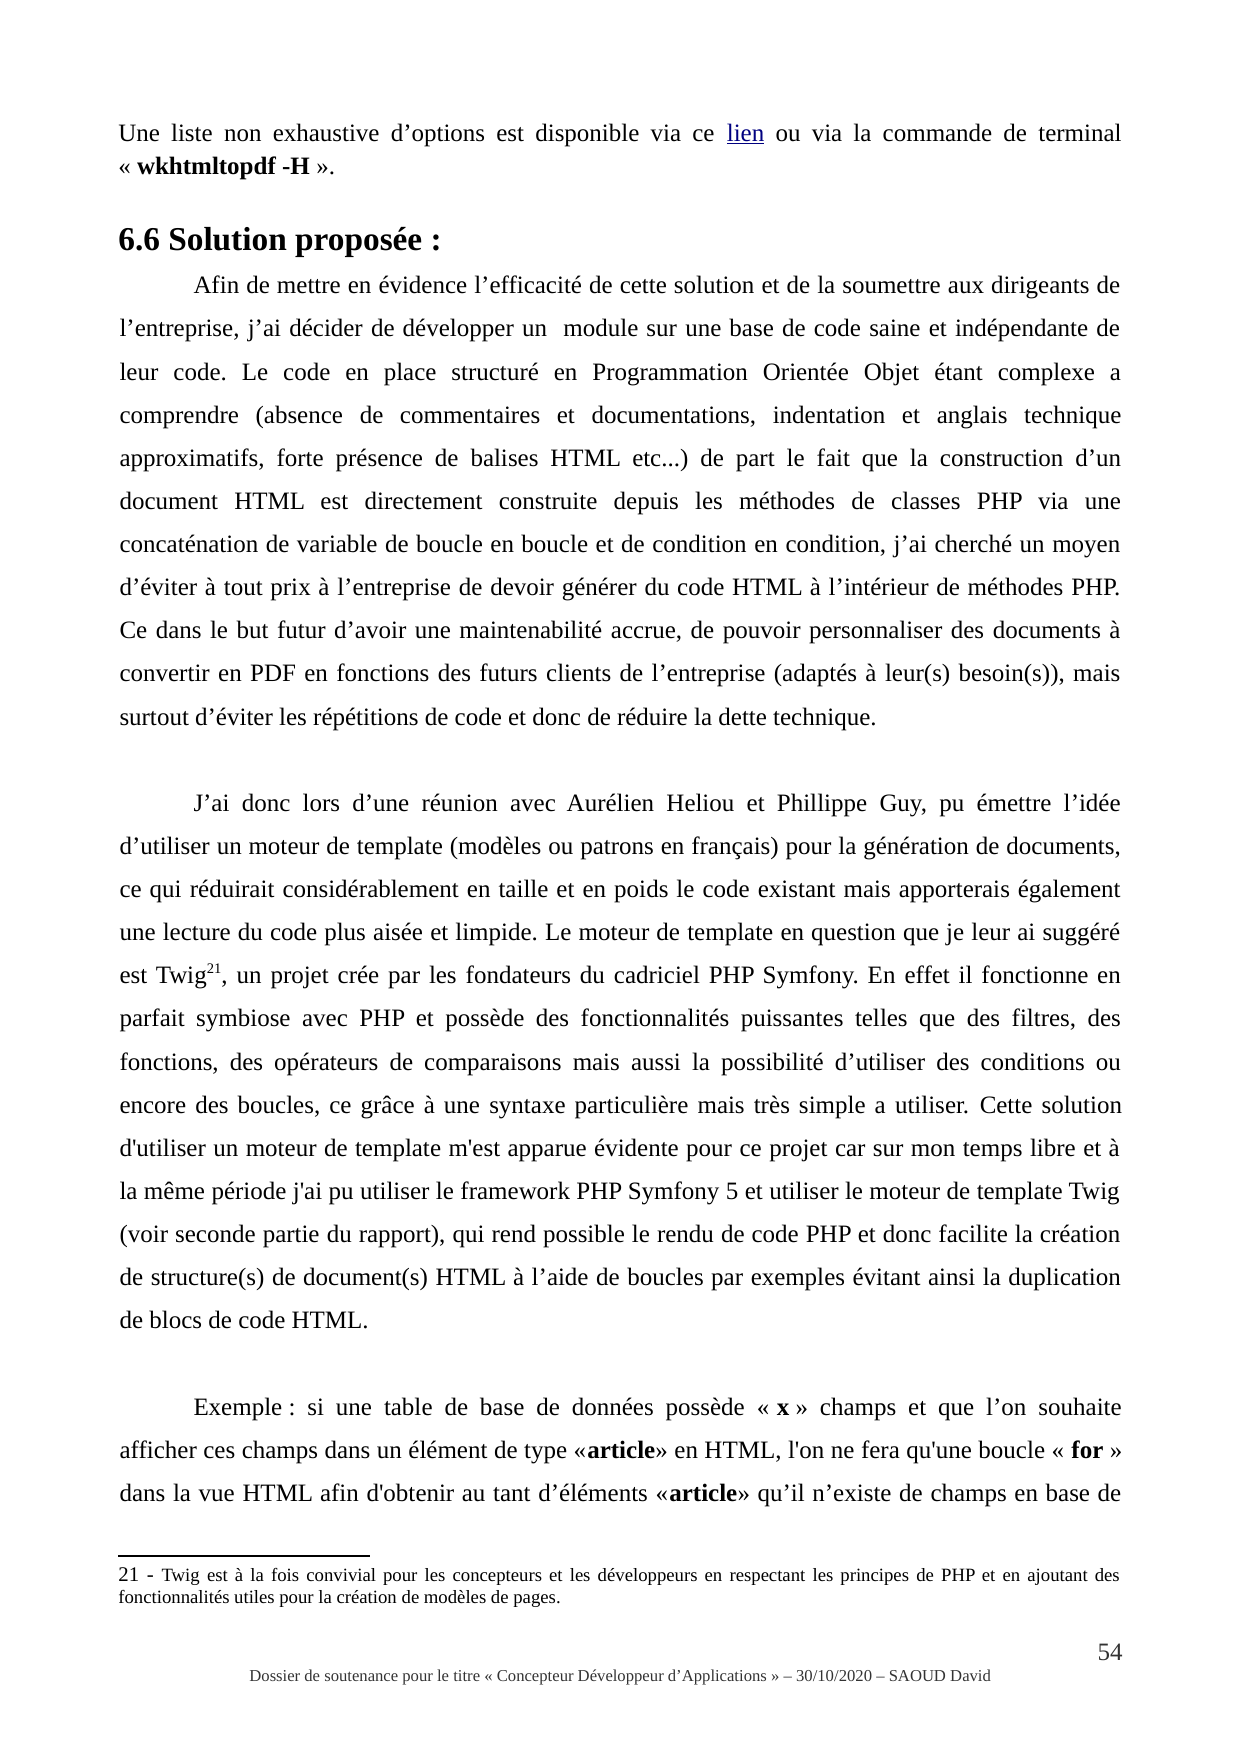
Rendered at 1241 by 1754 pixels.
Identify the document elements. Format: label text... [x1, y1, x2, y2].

text Une liste non exhaustive d’options est disponible via ce lien ou via la commande de terminal « wkhtmltopdf -H ». [118, 118, 1122, 180]
text J’ai donc lors d’une réunion avec Aurélien Heliou et Phillippe Guy, pu émettre l’idée d’utiliser un moteur de template (modèles ou patrons en français) pour la génération de documents, ce qui réduirait considérablement en taille et en poids le code existant mais apporterais également une lecture du code plus aisée et limpide. Le moteur de template en question que je leur ai suggéré est Twig, un projet crée par les fondateurs du cadriciel PHP Symfony. En effet il fonctionne en parfait symbiose avec PHP et possède des fonctionnalités puissantes telles que des filtres, des fonctions, des opérateurs de comparaisons mais aussi la possibilité d’utiliser des conditions ou encore des boucles, ce grâce à une syntaxe particulière mais très simple a utiliser. Cette solution d'utiliser un moteur de template m'est apparue évidente pour ce projet car sur mon temps libre et à la même période j'ai pu utiliser le framework PHP Symfony 5 et utiliser le moteur de template Twig (voir seconde partie du rapport), qui rend possible le rendu de code PHP et donc facilite la création de structure(s) de document(s) HTML à l’aide de boucles par exemples évitant ainsi la duplication de blocs de code HTML. [119, 788, 1122, 1334]
subtitle 6.6 Solution proposée : [118, 219, 1122, 258]
text Exemple : si une table de base de données possède « x » champs et que l’on souhaite afficher ces champs dans un élément de type «article» en HTML, l'on ne fera qu'une boucle « for » dans la vue HTML afin d'obtenir au tant d’éléments «article» qu’il n’existe de champs en base de [119, 1392, 1122, 1507]
text - Twig est à la fois convivial pour les concepteurs et les développeurs en respectant les principes de PHP et en ajoutant des fonctionnalités utiles pour la création de modèles de pages. [118, 1562, 1122, 1608]
text Afin de mettre en évidence l’efficacité de cette solution et de la soumettre aux dirigeants de l’entreprise, j’ai décider de développer un module sur une base de code saine et indépendante de leur code. Le code en place structuré en Programmation Orientée Objet étant complexe a comprendre (absence de commentaires et documentations, indentation et anglais technique approximatifs, forte présence de balises HTML etc...) de part le fait que la construction d’un document HTML est directement construite depuis les méthodes de classes PHP via une concaténation de variable de boucle en boucle et de condition en condition, j’ai cherché un moyen d’éviter à tout prix à l’entreprise de devoir générer du code HTML à l’intérieur de méthodes PHP. Ce dans le but futur d’avoir une maintenabilité accrue, de pouvoir personnaliser des documents à convertir en PDF en fonctions des futurs clients de l’entreprise (adaptés à leur(s) besoin(s)), mais surtout d’éviter les répétitions de code et donc de réduire la dette technique. [119, 270, 1122, 730]
